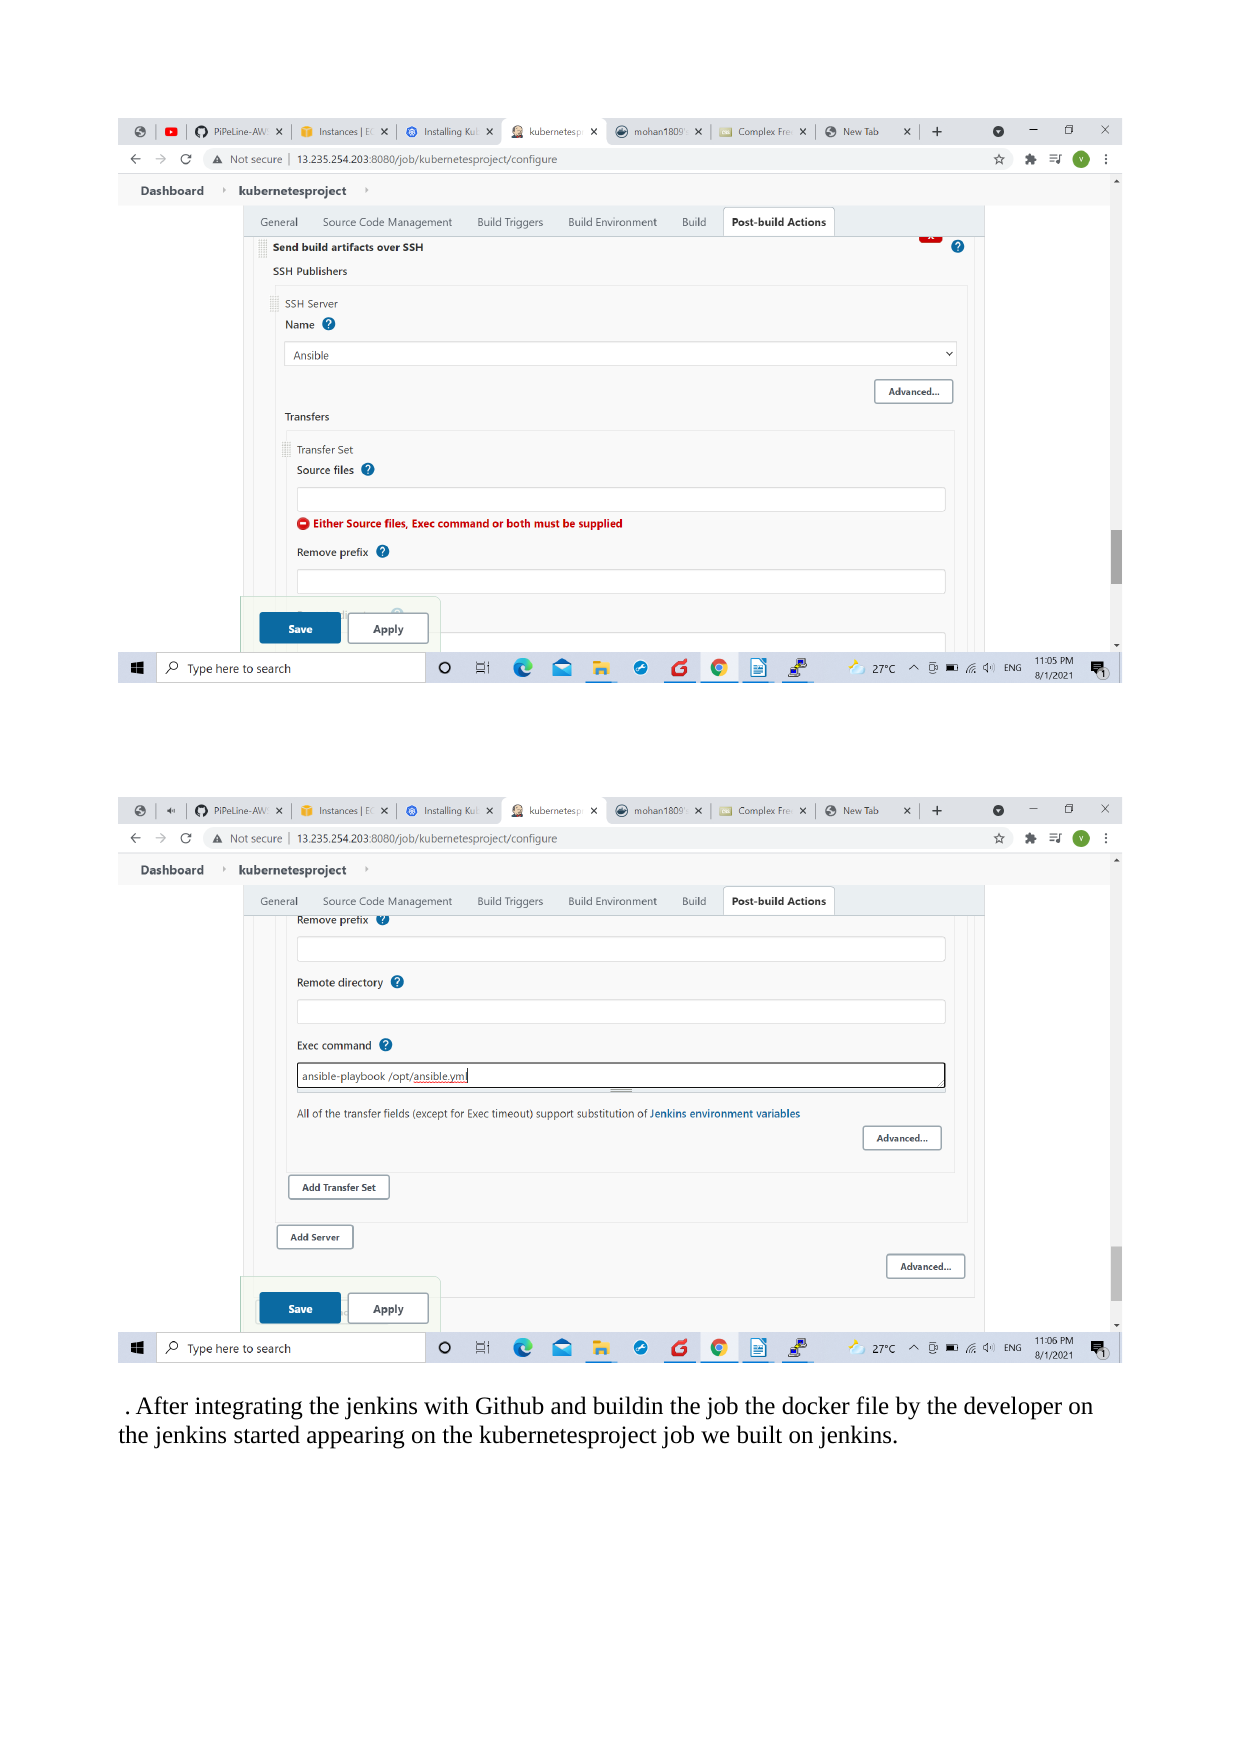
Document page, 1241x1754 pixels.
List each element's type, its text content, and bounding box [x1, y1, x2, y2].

picture [118, 118, 1123, 683]
text . After integrating the jenkins with Github and buildin the job the docker file by the developer on the jenkins started appearing on the kubernetesproject job we built on jenkins. [118, 1391, 1122, 1449]
picture [118, 797, 1123, 1363]
